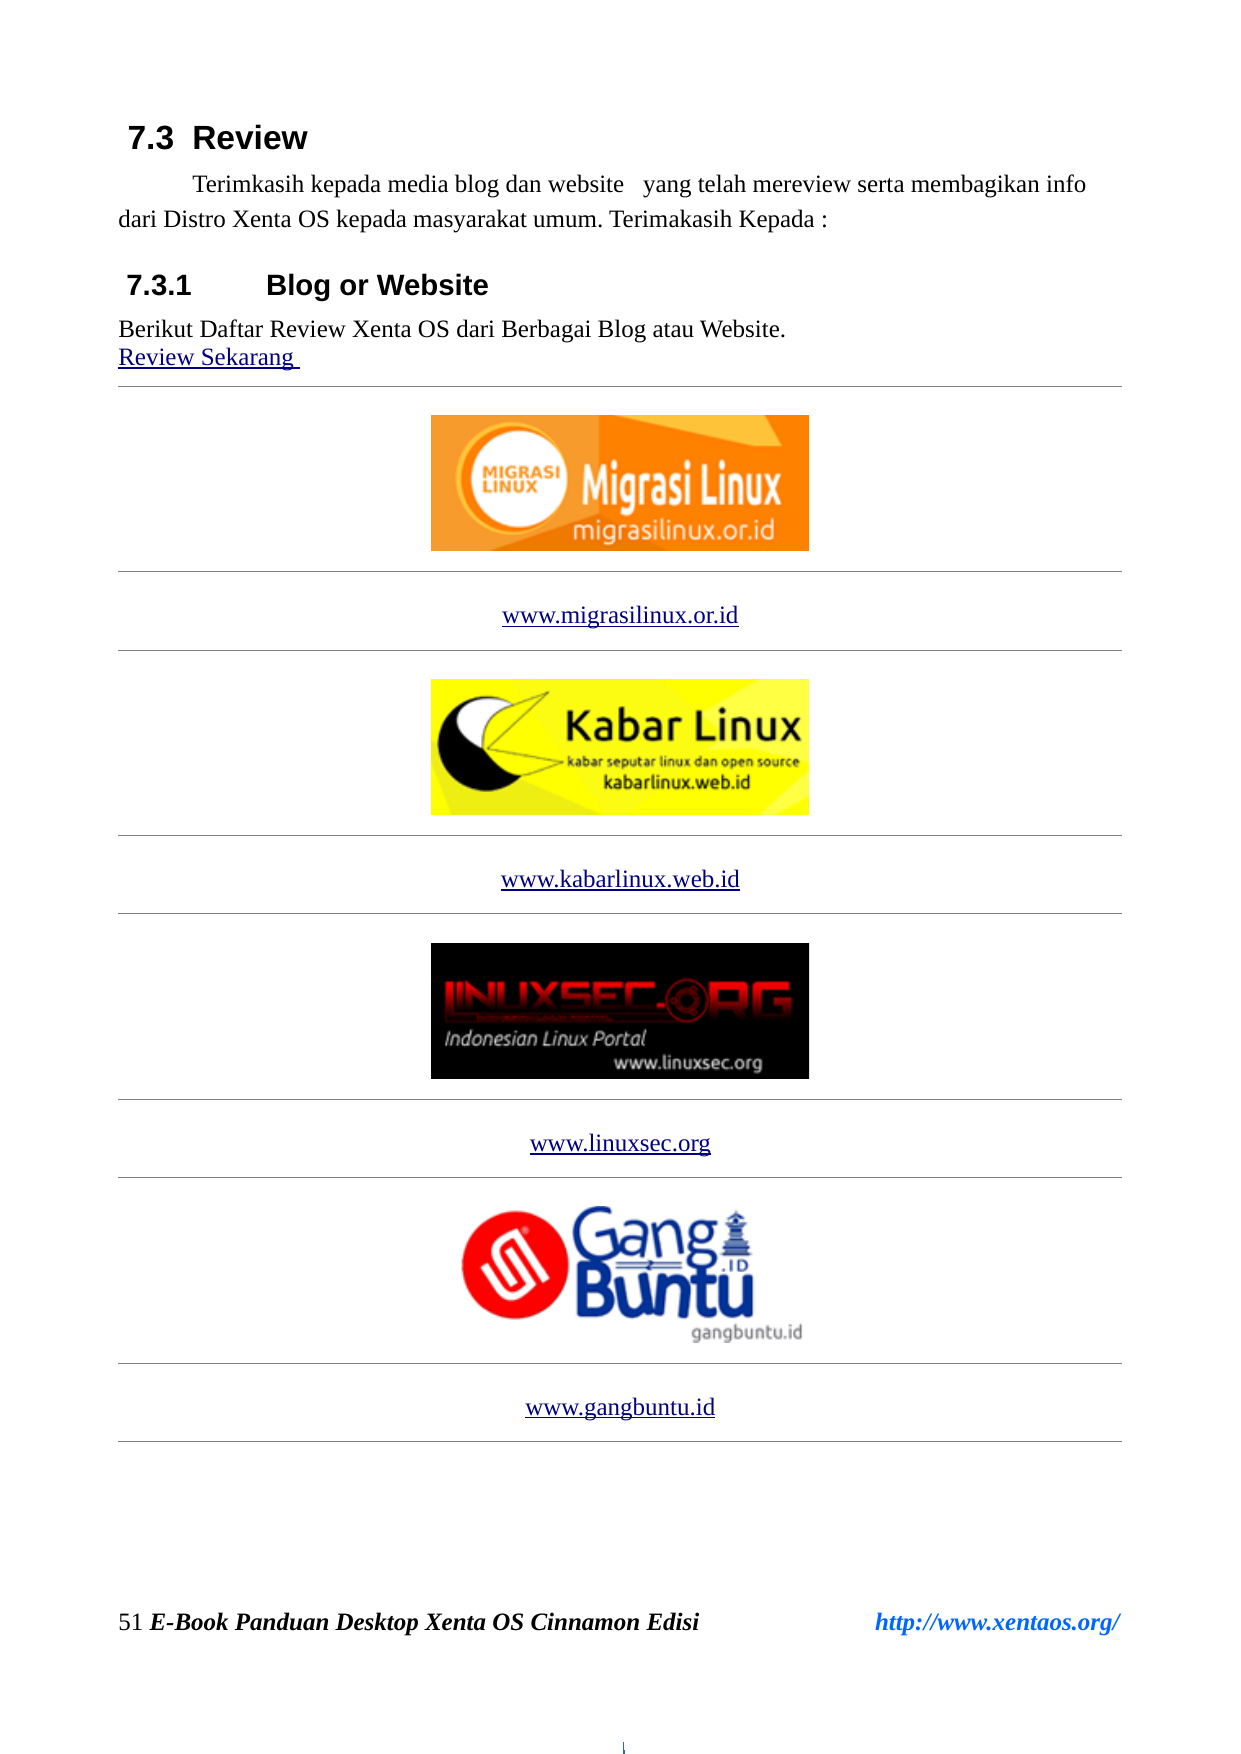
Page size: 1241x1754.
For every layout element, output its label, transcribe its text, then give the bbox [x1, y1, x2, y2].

picture [431, 943, 810, 1079]
picture [431, 679, 810, 815]
text Berikut Daftar Review Xenta OS dari Berbagai Blog atau Website. Review Sekarang [118, 314, 1122, 371]
text www.migrasilinux.or.id [118, 601, 1122, 629]
subtitle Review [118, 118, 1122, 157]
text www.gangbuntu.id [118, 1392, 1122, 1421]
text www.kabarlinux.web.id [118, 864, 1122, 893]
subtitle Blog or Website [118, 267, 1122, 301]
picture [431, 1206, 810, 1343]
text Terimkasih kepada media blog dan website yang telah mereview serta membagikan info dari Distro Xenta OS kepada masyarakat umum. Terimakasih Kepada : [118, 169, 1122, 232]
text www.linuxsec.org [118, 1128, 1122, 1157]
picture [431, 415, 810, 551]
